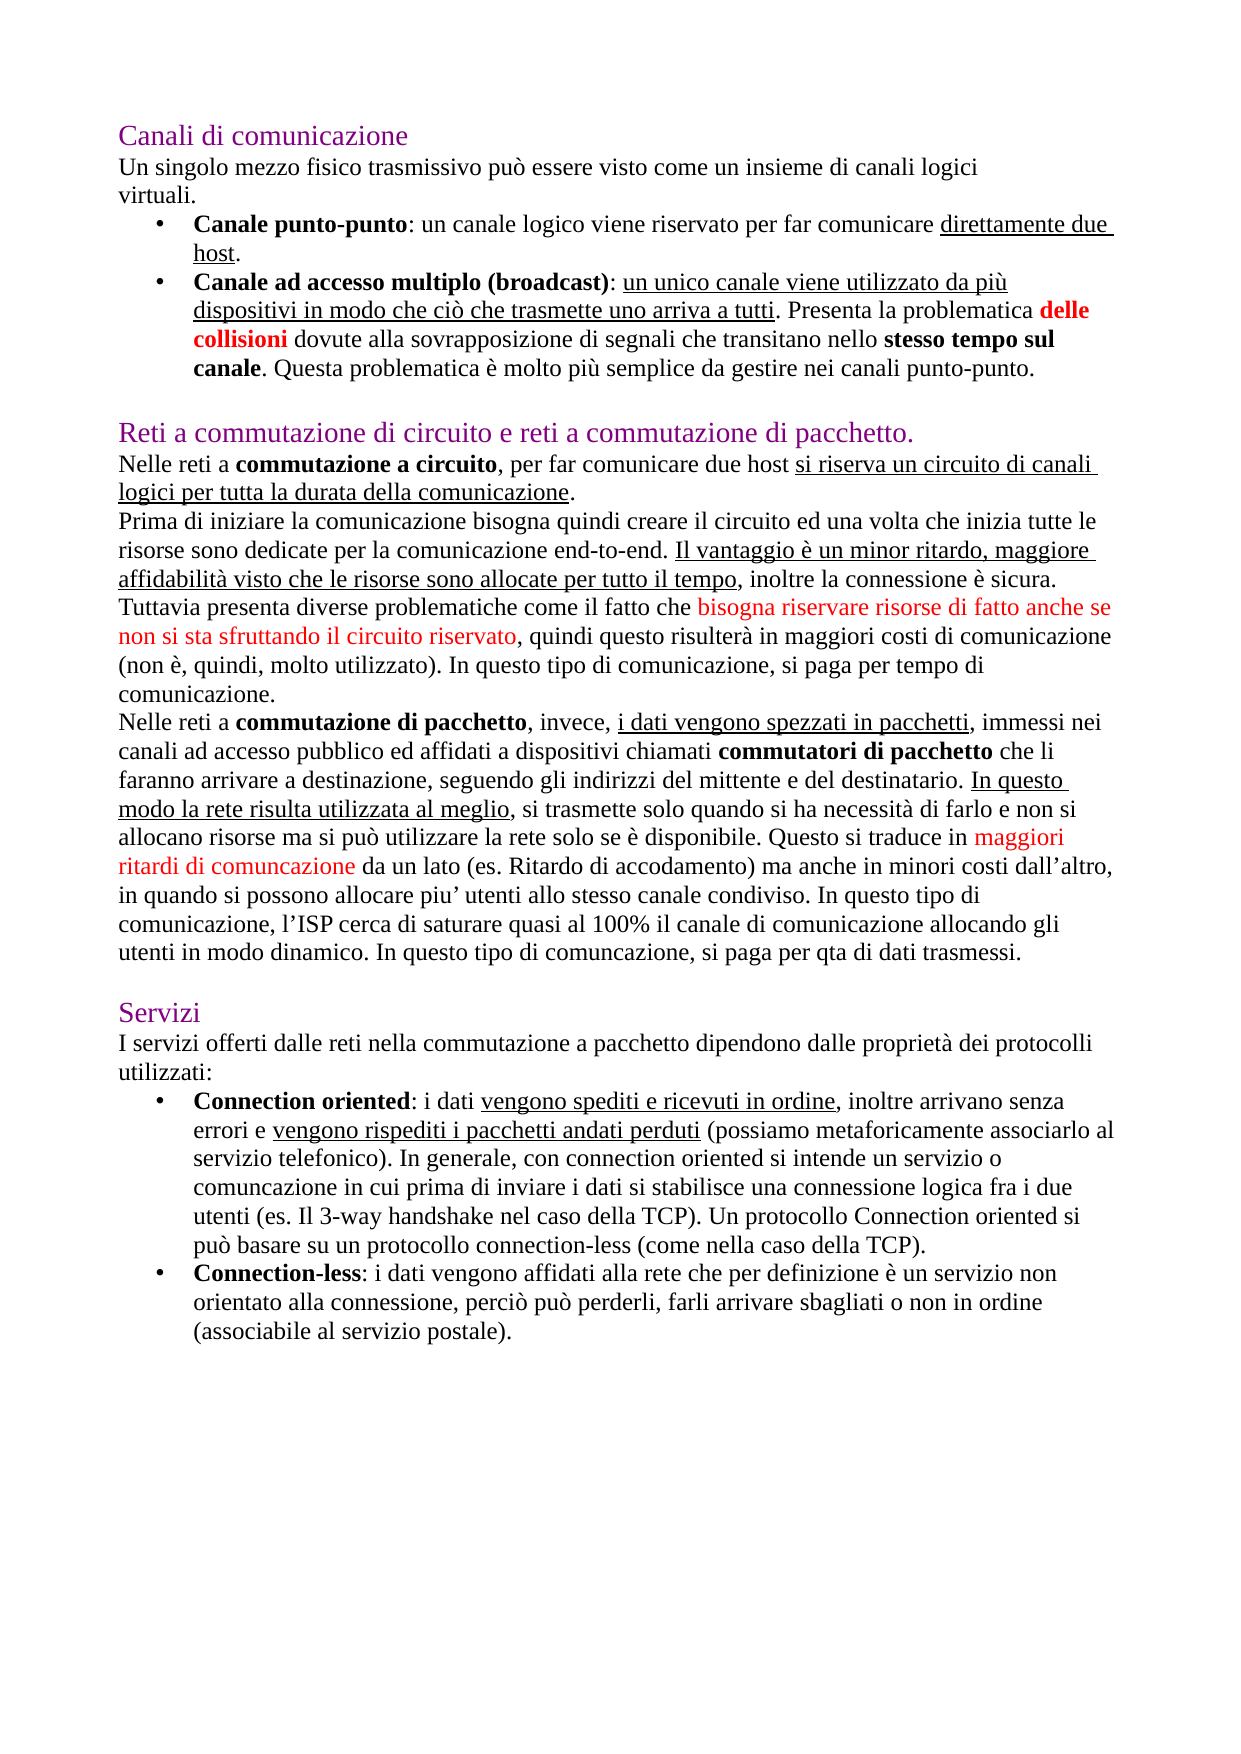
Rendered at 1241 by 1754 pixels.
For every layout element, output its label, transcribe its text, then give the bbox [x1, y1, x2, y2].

list Canale ad accesso multiplo (broadcast): un unico canale viene utilizzato da più [156, 267, 1122, 295]
text I servizi offerti dalle reti nella commutazione a pacchetto dipendono dalle proprietà dei protocolli utilizzati: [118, 1028, 1122, 1086]
text Reti a commutazione di circuito e reti a commutazione di pacchetto. [118, 415, 1122, 449]
list Connection oriented: i dati vengono spediti e ricevuti in ordine, inoltre arrivano senza errori e vengono rispediti i pacchetti andati perduti (possiamo metaforicamente associarlo al servizio telefonico). In generale, con connection oriented si intende un servizio o comuncazione in cui prima di inviare i dati si stabilisce una connessione logica fra i due utenti (es. Il 3-way handshake nel caso della TCP). Un protocollo Connection oriented si può basare su un protocollo connection-less (come nella caso della TCP). [156, 1086, 1122, 1258]
text Un singolo mezzo fisico trasmissivo può essere visto come un insieme di canali logici [118, 152, 1122, 180]
text virtuali. [118, 180, 1122, 209]
text Prima di iniziare la comunicazione bisogna quindi creare il circuito ed una volta che inizia tutte le risorse sono dedicate per la comunicazione end-to-end. Il vantaggio è un minor ritardo, maggiore affidabilità visto che le risorse sono allocate per tutto il tempo, inoltre la connessione è sicura. Tuttavia presenta diverse problematiche come il fatto che bisogna riservare risorse di fatto anche se non si sta sfruttando il circuito riservato, quindi questo risulterà in maggiori costi di comunicazione (non è, quindi, molto utilizzato). In questo tipo di comunicazione, si paga per tempo di comunicazione. [118, 506, 1122, 707]
text Nelle reti a commutazione di pacchetto, invece, i dati vengono spezzati in pacchetti, immessi nei canali ad accesso pubblico ed affidati a dispositivi chiamati commutatori di pacchetto che li faranno arrivare a destinazione, seguendo gli indirizzi del mittente e del destinatario. In questo modo la rete risulta utilizzata al meglio, si trasmette solo quando si ha necessità di farlo e non si allocano risorse ma si può utilizzare la rete solo se è disponibile. Questo si traduce in maggiori ritardi di comuncazione da un lato (es. Ritardo di accodamento) ma anche in minori costi dall’altro, in quando si possono allocare piu’ utenti allo stesso canale condiviso. In questo tipo di comunicazione, l’ISP cerca di saturare quasi al 100% il canale di comunicazione allocando gli utenti in modo dinamico. In questo tipo di comuncazione, si paga per qta di dati trasmessi. [118, 707, 1122, 966]
list Connection-less: i dati vengono affidati alla rete che per definizione è un servizio non orientato alla connessione, perciò può perderli, farli arrivare sbagliati o non in ordine (associabile al servizio postale). [156, 1258, 1122, 1345]
text Servizi [118, 995, 1122, 1028]
text Nelle reti a commutazione a circuito, per far comunicare due host si riserva un circuito di canali logici per tutta la durata della comunicazione. [118, 449, 1122, 506]
list dispositivi in modo che ciò che trasmette uno arriva a tutti. Presenta la problematica delle collisioni dovute alla sovrapposizione di segnali che transitano nello stesso tempo sul canale. Questa problematica è molto più semplice da gestire nei canali punto-punto. [156, 295, 1122, 382]
list Canale punto-punto: un canale logico viene riservato per far comunicare direttamente due host. [156, 209, 1122, 267]
text Canali di comunicazione [118, 118, 1122, 152]
